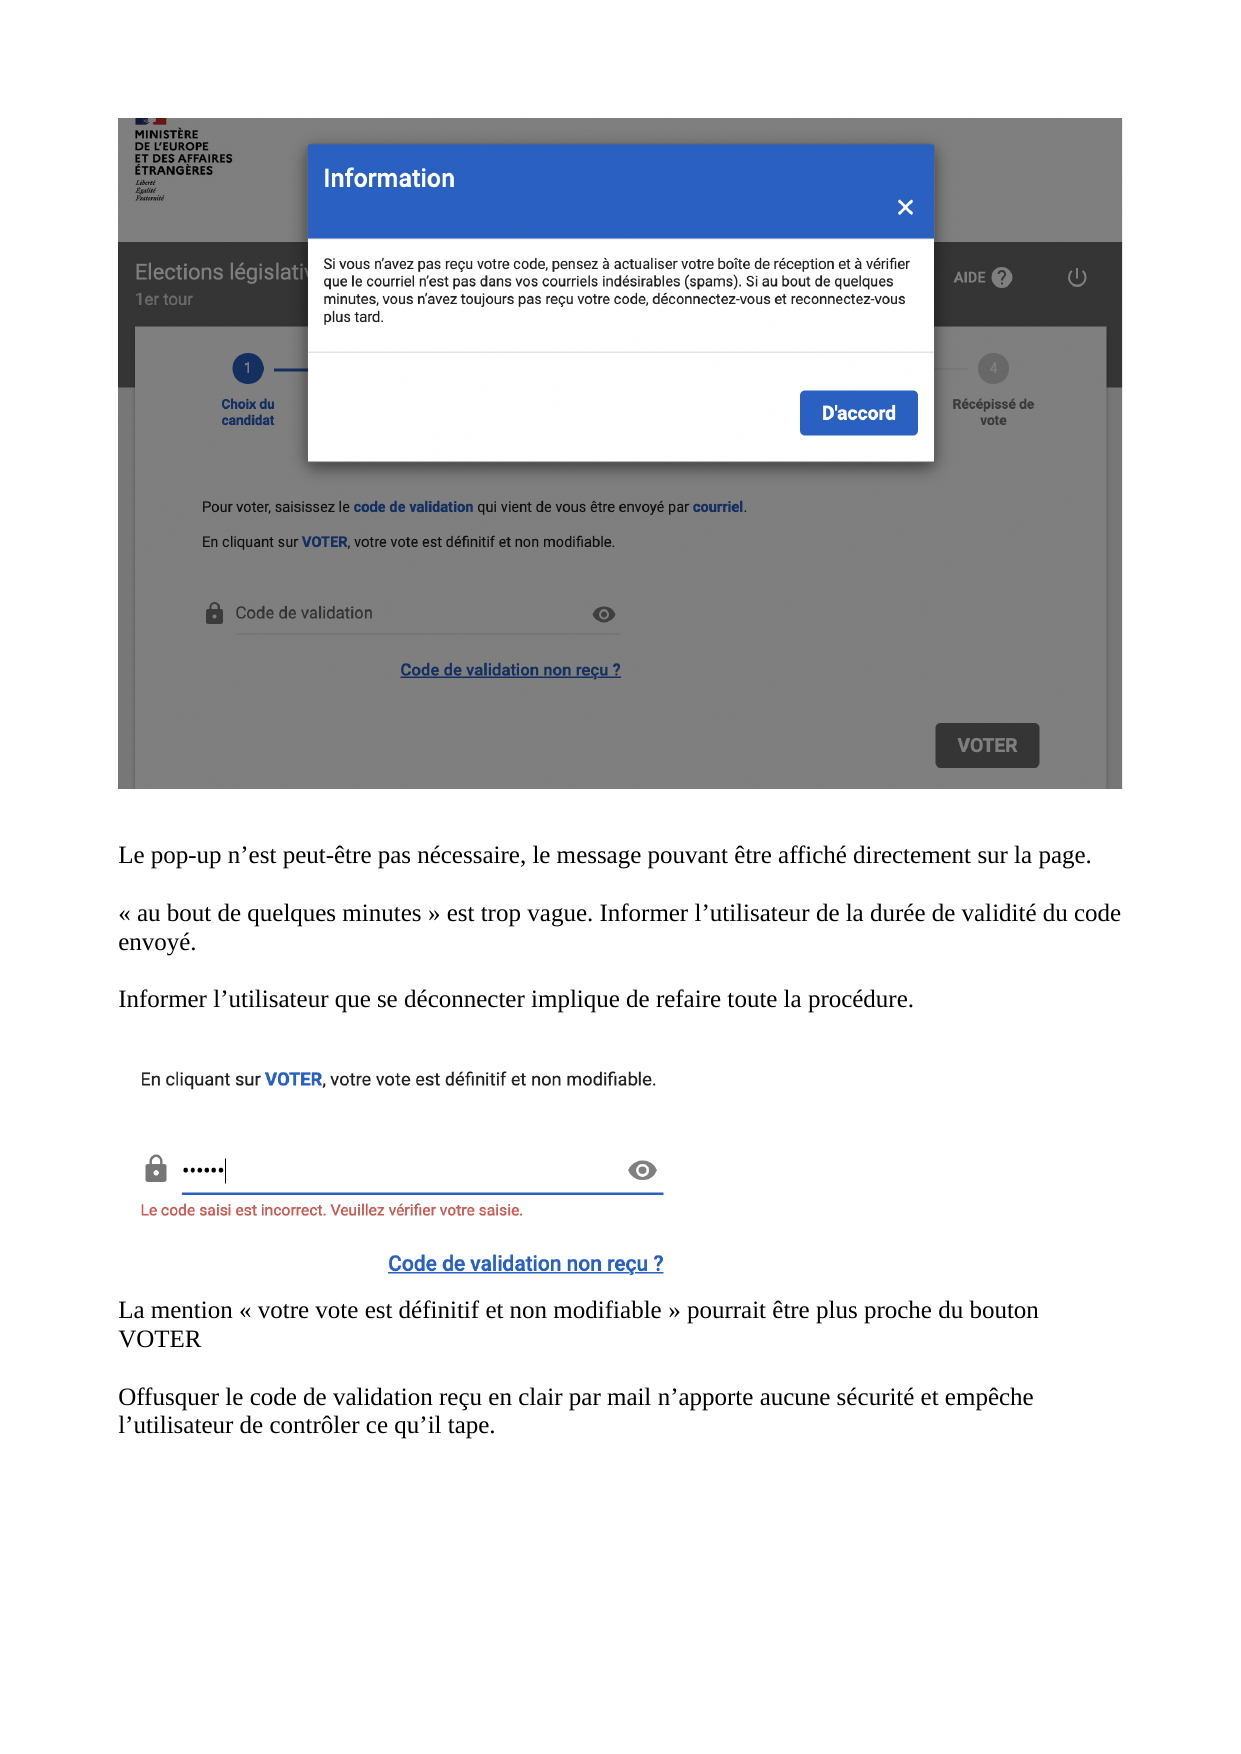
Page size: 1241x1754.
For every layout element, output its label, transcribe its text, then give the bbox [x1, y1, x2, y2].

picture [118, 118, 1123, 789]
text « au bout de quelques minutes » est trop vague. Informer l’utilisateur de la durée de validité du code envoyé. [118, 898, 1122, 955]
text Informer l’utilisateur que se déconnecter implique de refaire toute la procédure. [118, 984, 1122, 1013]
text Le pop-up n’est peut-être pas nécessaire, le message pouvant être affiché directement sur la page. [118, 840, 1122, 869]
picture [125, 1061, 690, 1296]
text Offusquer le code de validation reçu en clair par mail n’apporte aucune sécurité et empêche l’utilisateur de contrôler ce qu’il tape. [118, 1382, 1122, 1439]
text La mention « votre vote est définitif et non modifiable » pourrait être plus proche du bouton VOTER [118, 1168, 1122, 1353]
